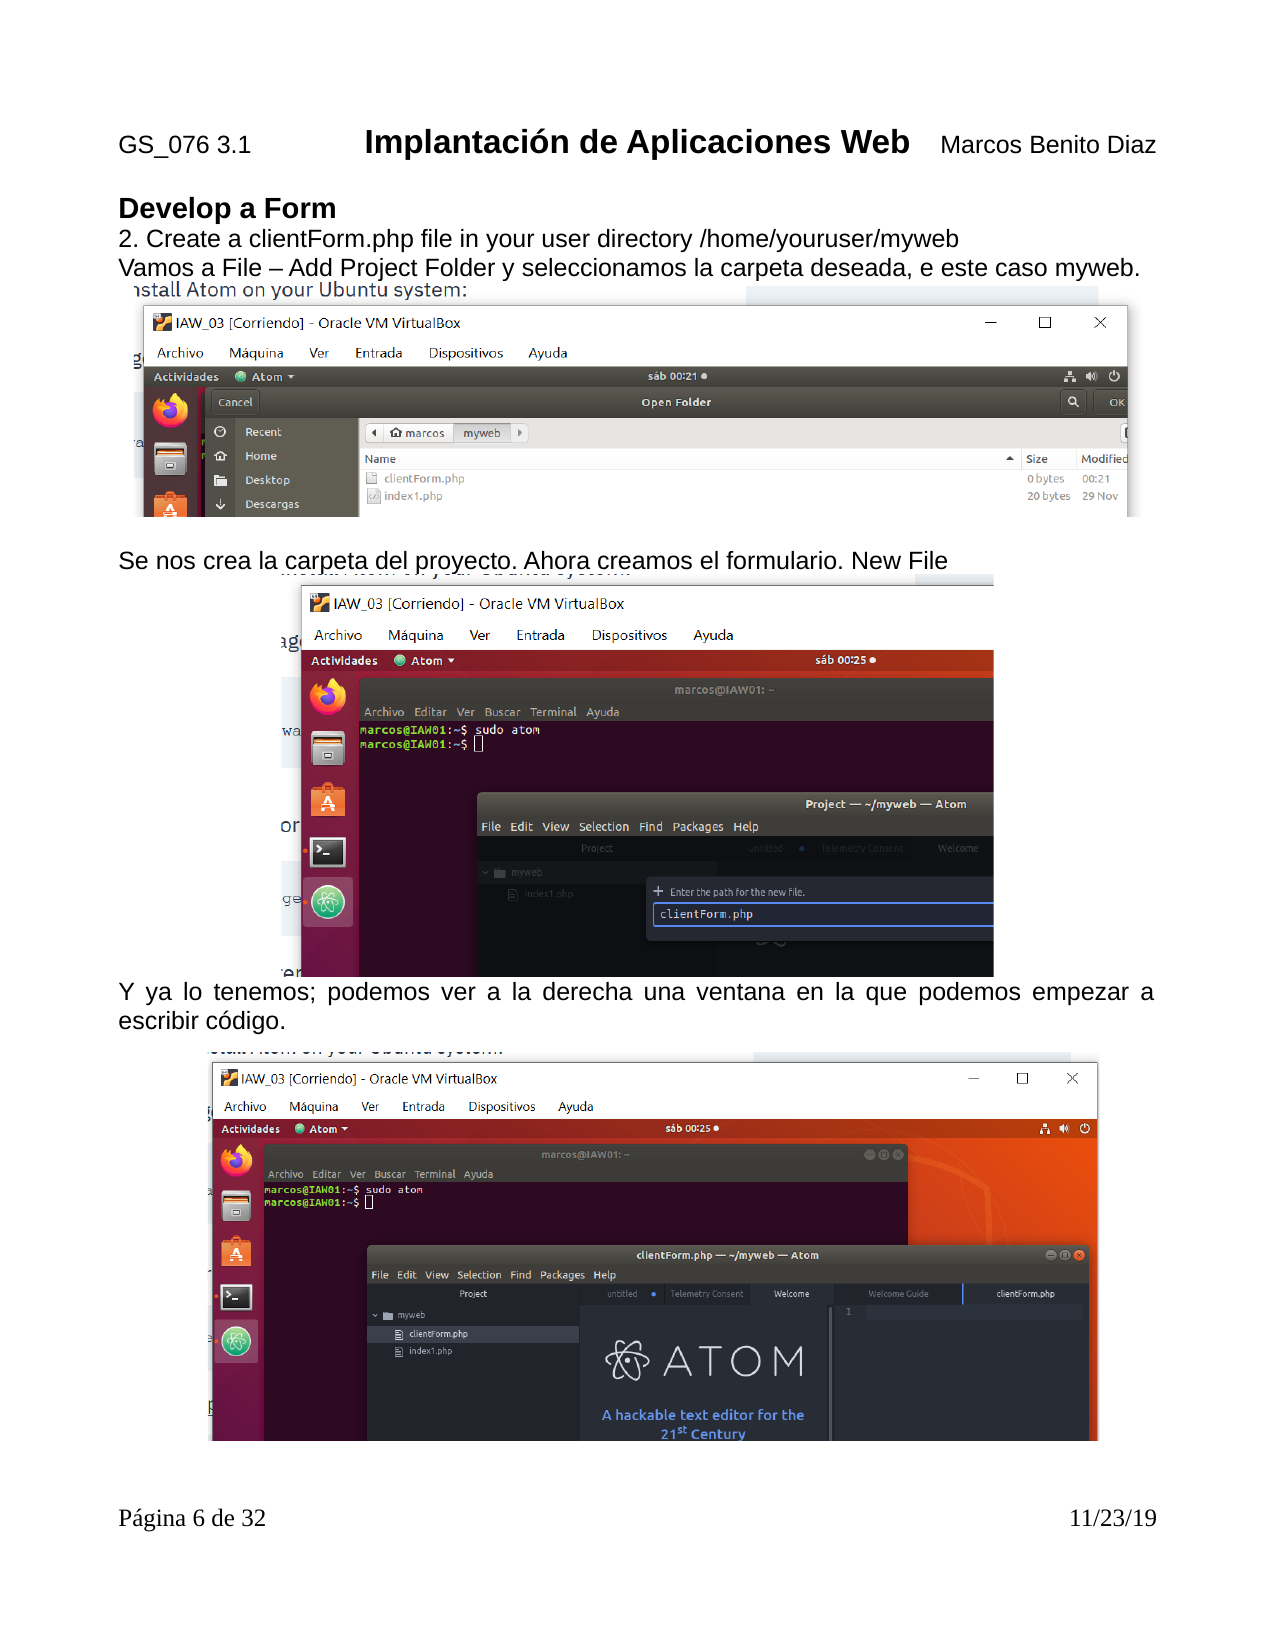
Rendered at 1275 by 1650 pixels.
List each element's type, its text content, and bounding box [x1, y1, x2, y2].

text Y ya lo tenemos; podemos ver a la derecha una ventana en la que podemos empezar a escribir código. [118, 977, 1157, 1034]
picture [281, 574, 994, 977]
text Vamos a File – Add Project Folder y seleccionamos la carpeta deseada, e este caso myweb. [118, 253, 1157, 282]
text 2. Create a clientForm.php file in your user directory /home/youruser/myweb [118, 224, 1157, 253]
picture [207, 1052, 1100, 1441]
text Se nos crea la carpeta del proyecto. Ahora creamos el formulario. New File [118, 546, 1157, 574]
picture [133, 281, 1142, 517]
text Develop a Form [118, 191, 1157, 224]
